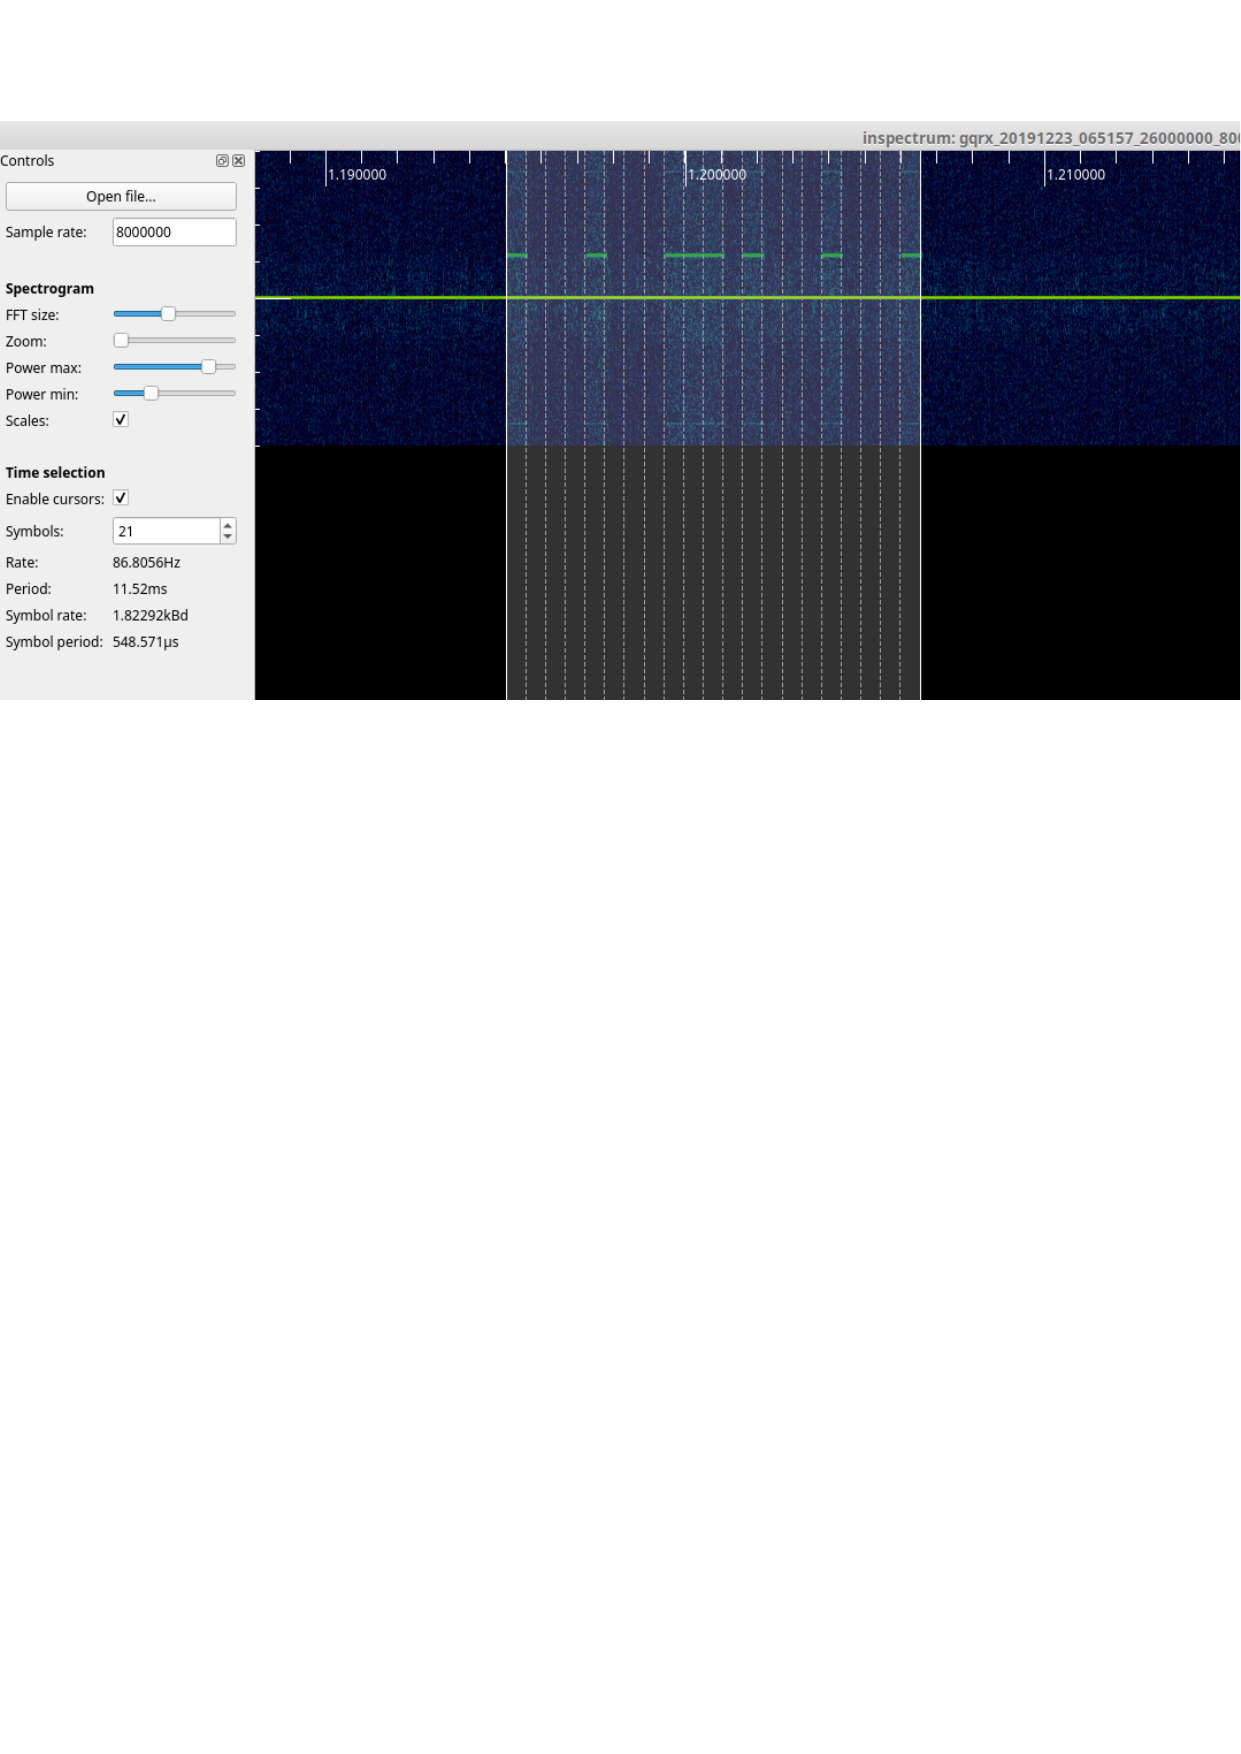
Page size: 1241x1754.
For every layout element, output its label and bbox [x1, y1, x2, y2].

picture [0, 121, 1241, 700]
